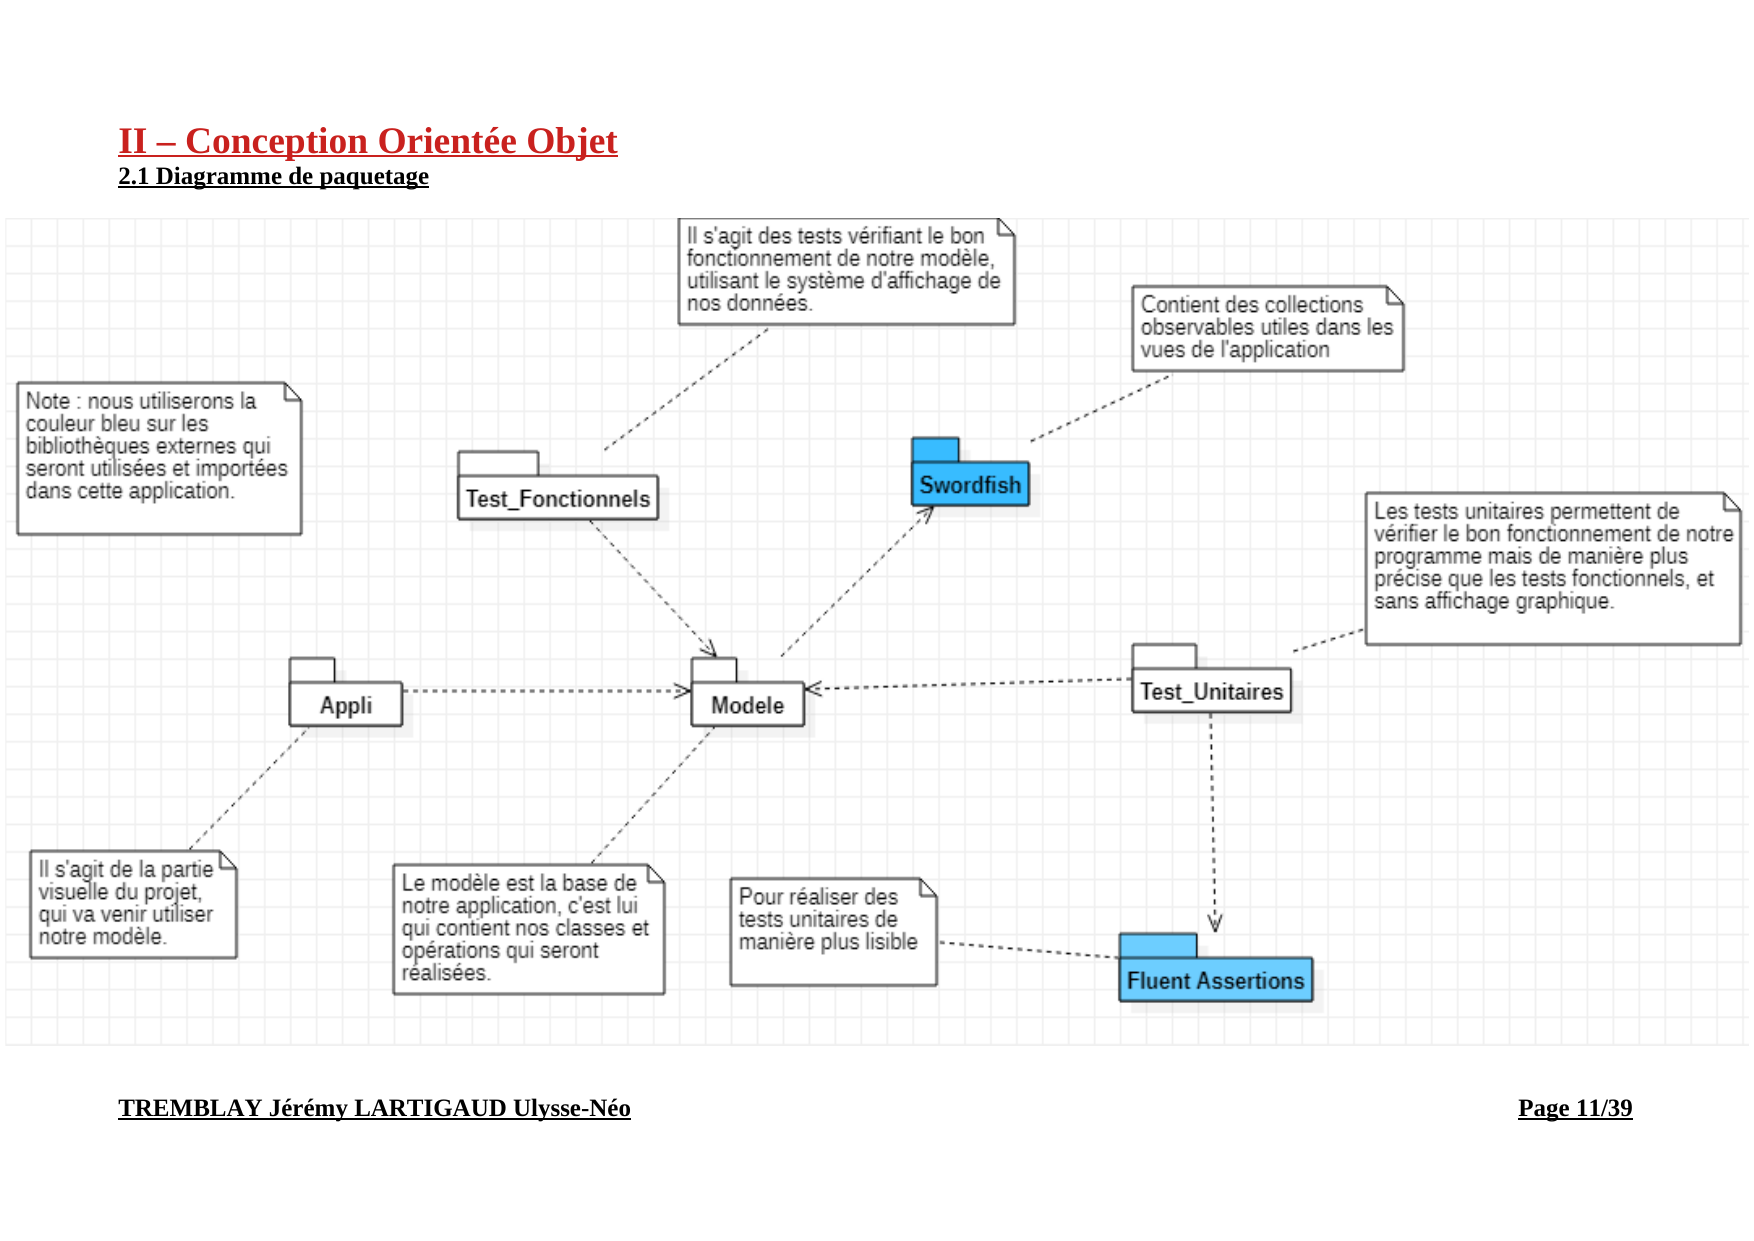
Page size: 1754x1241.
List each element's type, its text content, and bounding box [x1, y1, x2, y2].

picture [5, 218, 1749, 1046]
text 2.1 Diagramme de paquetage [118, 161, 1636, 190]
text II – Conception Orientée Objet [118, 118, 1636, 161]
